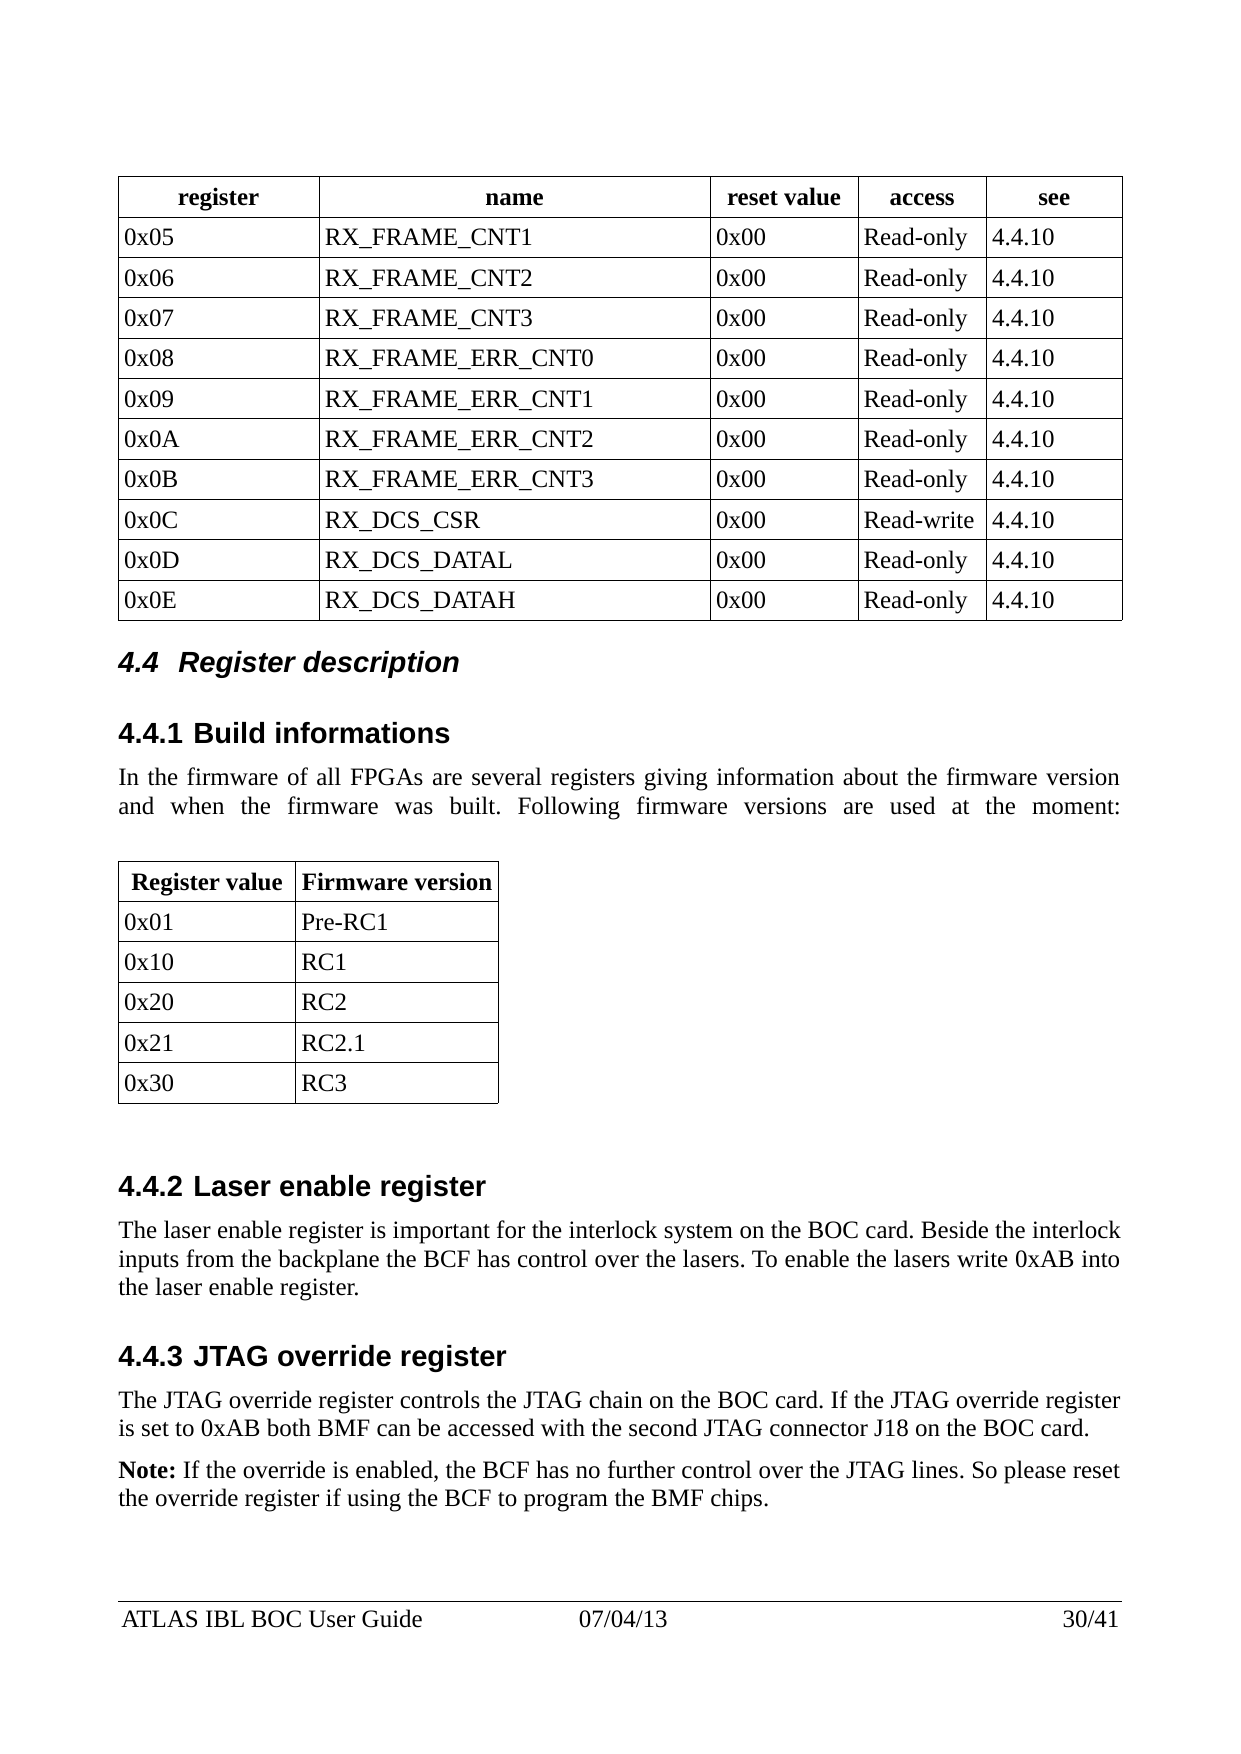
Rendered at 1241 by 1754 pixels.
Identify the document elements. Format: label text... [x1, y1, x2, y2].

table_cell 4.4.10 [987, 379, 1122, 418]
table_cell RX_FRAME_ERR_CNT3 [320, 460, 710, 499]
subtitle Register description [118, 645, 1122, 678]
table_cell Read-only [859, 419, 986, 458]
table_cell 0x00 [711, 581, 858, 620]
table_header register [119, 177, 319, 217]
table_cell 0x0B [119, 460, 319, 499]
table_cell 0x07 [119, 298, 319, 338]
table_cell RX_DCS_DATAH [320, 581, 710, 620]
table_cell RX_DCS_CSR [320, 500, 710, 539]
table_cell 0x30 [119, 1063, 295, 1103]
table_header reset value [711, 177, 858, 217]
table_cell Read-write [859, 500, 986, 539]
table_cell RX_FRAME_ERR_CNT0 [320, 339, 710, 378]
table_cell 0x20 [119, 983, 295, 1022]
text In the firmware of all FPGAs are several registers giving information about the firmware version and when the firmware was built. Following firmware versions are used at the moment: [118, 762, 1122, 848]
table_header access [859, 177, 986, 217]
table_cell 0x05 [119, 218, 319, 257]
table_cell 4.4.10 [987, 298, 1122, 338]
text The JTAG override register controls the JTAG chain on the BOC card. If the JTAG override register is set to 0xAB both BMF can be accessed with the second JTAG connector J18 on the BOC card. [118, 1385, 1122, 1442]
table_cell 0x00 [711, 218, 858, 257]
table_cell 0x00 [711, 298, 858, 338]
table_cell 0x0D [119, 540, 319, 579]
table_cell RX_FRAME_CNT2 [320, 258, 710, 297]
table_cell Read-only [859, 460, 986, 499]
table_cell RX_FRAME_CNT3 [320, 298, 710, 338]
table_cell RX_FRAME_CNT1 [320, 218, 710, 257]
table_header Firmware version [296, 862, 498, 901]
table_cell RC1 [296, 942, 498, 982]
table_header name [320, 177, 710, 217]
table_cell Pre-RC1 [296, 902, 498, 941]
table_cell RC3 [296, 1063, 498, 1103]
subtitle Build informations [118, 716, 1122, 749]
table_cell 4.4.10 [987, 540, 1122, 579]
table_cell 0x0E [119, 581, 319, 620]
table_cell 4.4.10 [987, 258, 1122, 297]
table_cell RC2.1 [296, 1023, 498, 1062]
table_cell RX_FRAME_ERR_CNT2 [320, 419, 710, 458]
table_cell 0x00 [711, 379, 858, 418]
table_cell 4.4.10 [987, 500, 1122, 539]
table_cell 4.4.10 [987, 460, 1122, 499]
table_cell Read-only [859, 218, 986, 257]
table_cell 0x00 [711, 500, 858, 539]
table_cell Read-only [859, 258, 986, 297]
subtitle Laser enable register [118, 1169, 1122, 1202]
table_cell 0x00 [711, 460, 858, 499]
subtitle JTAG override register [118, 1339, 1122, 1372]
table_cell 4.4.10 [987, 218, 1122, 257]
table_cell 0x00 [711, 339, 858, 378]
table_cell RX_DCS_DATAL [320, 540, 710, 579]
table_cell RC2 [296, 983, 498, 1022]
table_cell 4.4.10 [987, 581, 1122, 620]
text Note: If the override is enabled, the BCF has no further control over the JTAG lines. So please reset the override register if using the BCF to program the BMF chips. [118, 1455, 1122, 1512]
table_cell Read-only [859, 298, 986, 338]
table_header see [987, 177, 1122, 217]
table_cell 0x00 [711, 419, 858, 458]
table_cell 0x0C [119, 500, 319, 539]
table_cell Read-only [859, 339, 986, 378]
table_cell Read-only [859, 540, 986, 579]
table_cell 4.4.10 [987, 339, 1122, 378]
table_cell RX_FRAME_ERR_CNT1 [320, 379, 710, 418]
table_cell 0x0A [119, 419, 319, 458]
table_cell 0x21 [119, 1023, 295, 1062]
table_cell 0x08 [119, 339, 319, 378]
text The laser enable register is important for the interlock system on the BOC card. Beside the interlock inputs from the backplane the BCF has control over the lasers. To enable the lasers write 0xAB into the laser enable register. [118, 1215, 1122, 1301]
table_header Register value [119, 862, 295, 901]
table_cell 0x00 [711, 258, 858, 297]
table_cell Read-only [859, 581, 986, 620]
table_cell 0x09 [119, 379, 319, 418]
table_cell 4.4.10 [987, 419, 1122, 458]
table_cell 0x10 [119, 942, 295, 982]
table_cell 0x01 [119, 902, 295, 941]
table_cell Read-only [859, 379, 986, 418]
table_cell 0x00 [711, 540, 858, 579]
table_cell 0x06 [119, 258, 319, 297]
